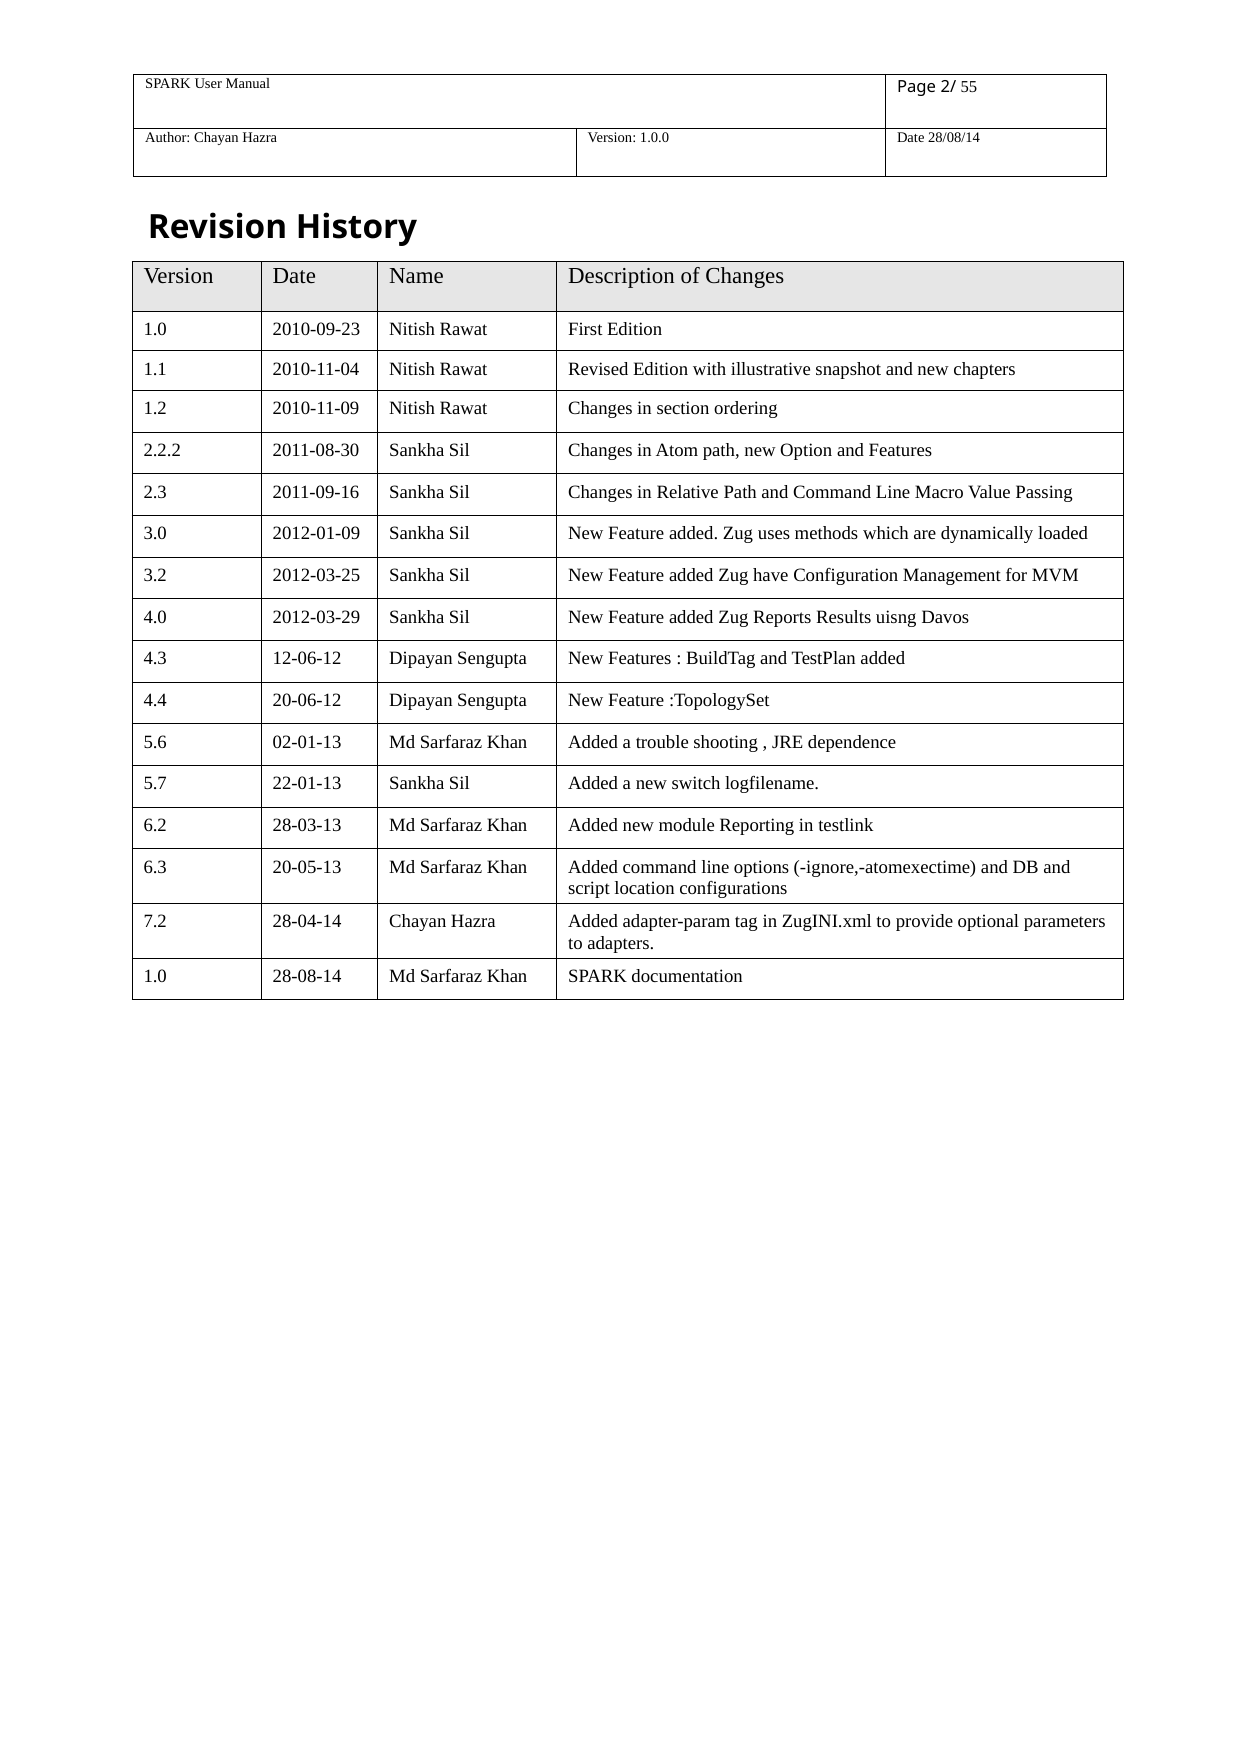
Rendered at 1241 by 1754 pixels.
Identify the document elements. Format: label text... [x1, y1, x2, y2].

table_cell Dipayan Sengupta [378, 641, 556, 682]
table_cell New Feature added Zug have Configuration Management for MVM [557, 558, 1123, 598]
table_cell 3.0 [133, 516, 261, 557]
table_cell 5.6 [133, 724, 261, 765]
table_cell Sankha Sil [378, 516, 556, 557]
table_cell New Feature added Zug Reports Results uisng Davos [557, 599, 1123, 640]
table_cell 2.3 [133, 474, 261, 515]
table_cell Sankha Sil [378, 474, 556, 515]
table_cell Changes in Atom path, new Option and Features [557, 433, 1123, 473]
table_cell 2.2.2 [133, 433, 261, 473]
table_cell Md Sarfaraz Khan [378, 959, 556, 999]
table_cell First Edition [557, 312, 1123, 350]
table_cell Chayan Hazra [378, 904, 556, 957]
table_cell 28-03-13 [262, 808, 377, 848]
table_cell 6.3 [133, 849, 261, 903]
table_cell Added a trouble shooting , JRE dependence [557, 724, 1123, 765]
table_cell 2011-08-30 [262, 433, 377, 473]
table_cell 2010-09-23 [262, 312, 377, 350]
table_header Name [378, 262, 556, 311]
table_cell 2012-03-29 [262, 599, 377, 640]
table_header Version [133, 262, 261, 311]
table_cell Nitish Rawat [378, 312, 556, 350]
table_cell New Feature :TopologySet [557, 683, 1123, 723]
table_cell 20-05-13 [262, 849, 377, 903]
table_cell 12-06-12 [262, 641, 377, 682]
table_cell Sankha Sil [378, 558, 556, 598]
table_cell Dipayan Sengupta [378, 683, 556, 723]
table_cell Sankha Sil [378, 766, 556, 807]
table_cell 28-04-14 [262, 904, 377, 957]
table_cell Md Sarfaraz Khan [378, 724, 556, 765]
table_cell 1.1 [133, 351, 261, 390]
table_cell 6.2 [133, 808, 261, 848]
table_cell 3.2 [133, 558, 261, 598]
table_cell 4.0 [133, 599, 261, 640]
table_cell 2012-01-09 [262, 516, 377, 557]
table_cell SPARK documentation [557, 959, 1123, 999]
table_cell Revised Edition with illustrative snapshot and new chapters [557, 351, 1123, 390]
table_cell 28-08-14 [262, 959, 377, 999]
table_cell Nitish Rawat [378, 391, 556, 432]
table_header Description of Changes [557, 262, 1123, 311]
table_cell Changes in section ordering [557, 391, 1123, 432]
table_cell 20-06-12 [262, 683, 377, 723]
table_cell Md Sarfaraz Khan [378, 808, 556, 848]
table_cell 1.2 [133, 391, 261, 432]
table_cell Added new module Reporting in testlink [557, 808, 1123, 848]
table_cell 5.7 [133, 766, 261, 807]
table_cell 2010-11-04 [262, 351, 377, 390]
table_cell 4.3 [133, 641, 261, 682]
table_header Date [262, 262, 377, 311]
table_cell Sankha Sil [378, 599, 556, 640]
table_cell 2011-09-16 [262, 474, 377, 515]
text Revision History [148, 203, 1092, 248]
table_cell 1.0 [133, 312, 261, 350]
table_cell 7.2 [133, 904, 261, 957]
table_cell 1.0 [133, 959, 261, 999]
table_cell 2010-11-09 [262, 391, 377, 432]
table_cell Sankha Sil [378, 433, 556, 473]
table_cell Added command line options (-ignore,-atomexectime) and DB and script location configurations [557, 849, 1123, 903]
table_cell New Features : BuildTag and TestPlan added [557, 641, 1123, 682]
table_cell Changes in Relative Path and Command Line Macro Value Passing [557, 474, 1123, 515]
table_cell Added adapter-param tag in ZugINI.xml to provide optional parameters to adapters. [557, 904, 1123, 957]
table_cell Nitish Rawat [378, 351, 556, 390]
table_cell 2012-03-25 [262, 558, 377, 598]
table_cell 02-01-13 [262, 724, 377, 765]
table_cell New Feature added. Zug uses methods which are dynamically loaded [557, 516, 1123, 557]
table_cell Md Sarfaraz Khan [378, 849, 556, 903]
table_cell 22-01-13 [262, 766, 377, 807]
table_cell 4.4 [133, 683, 261, 723]
table_cell Added a new switch logfilename. [557, 766, 1123, 807]
